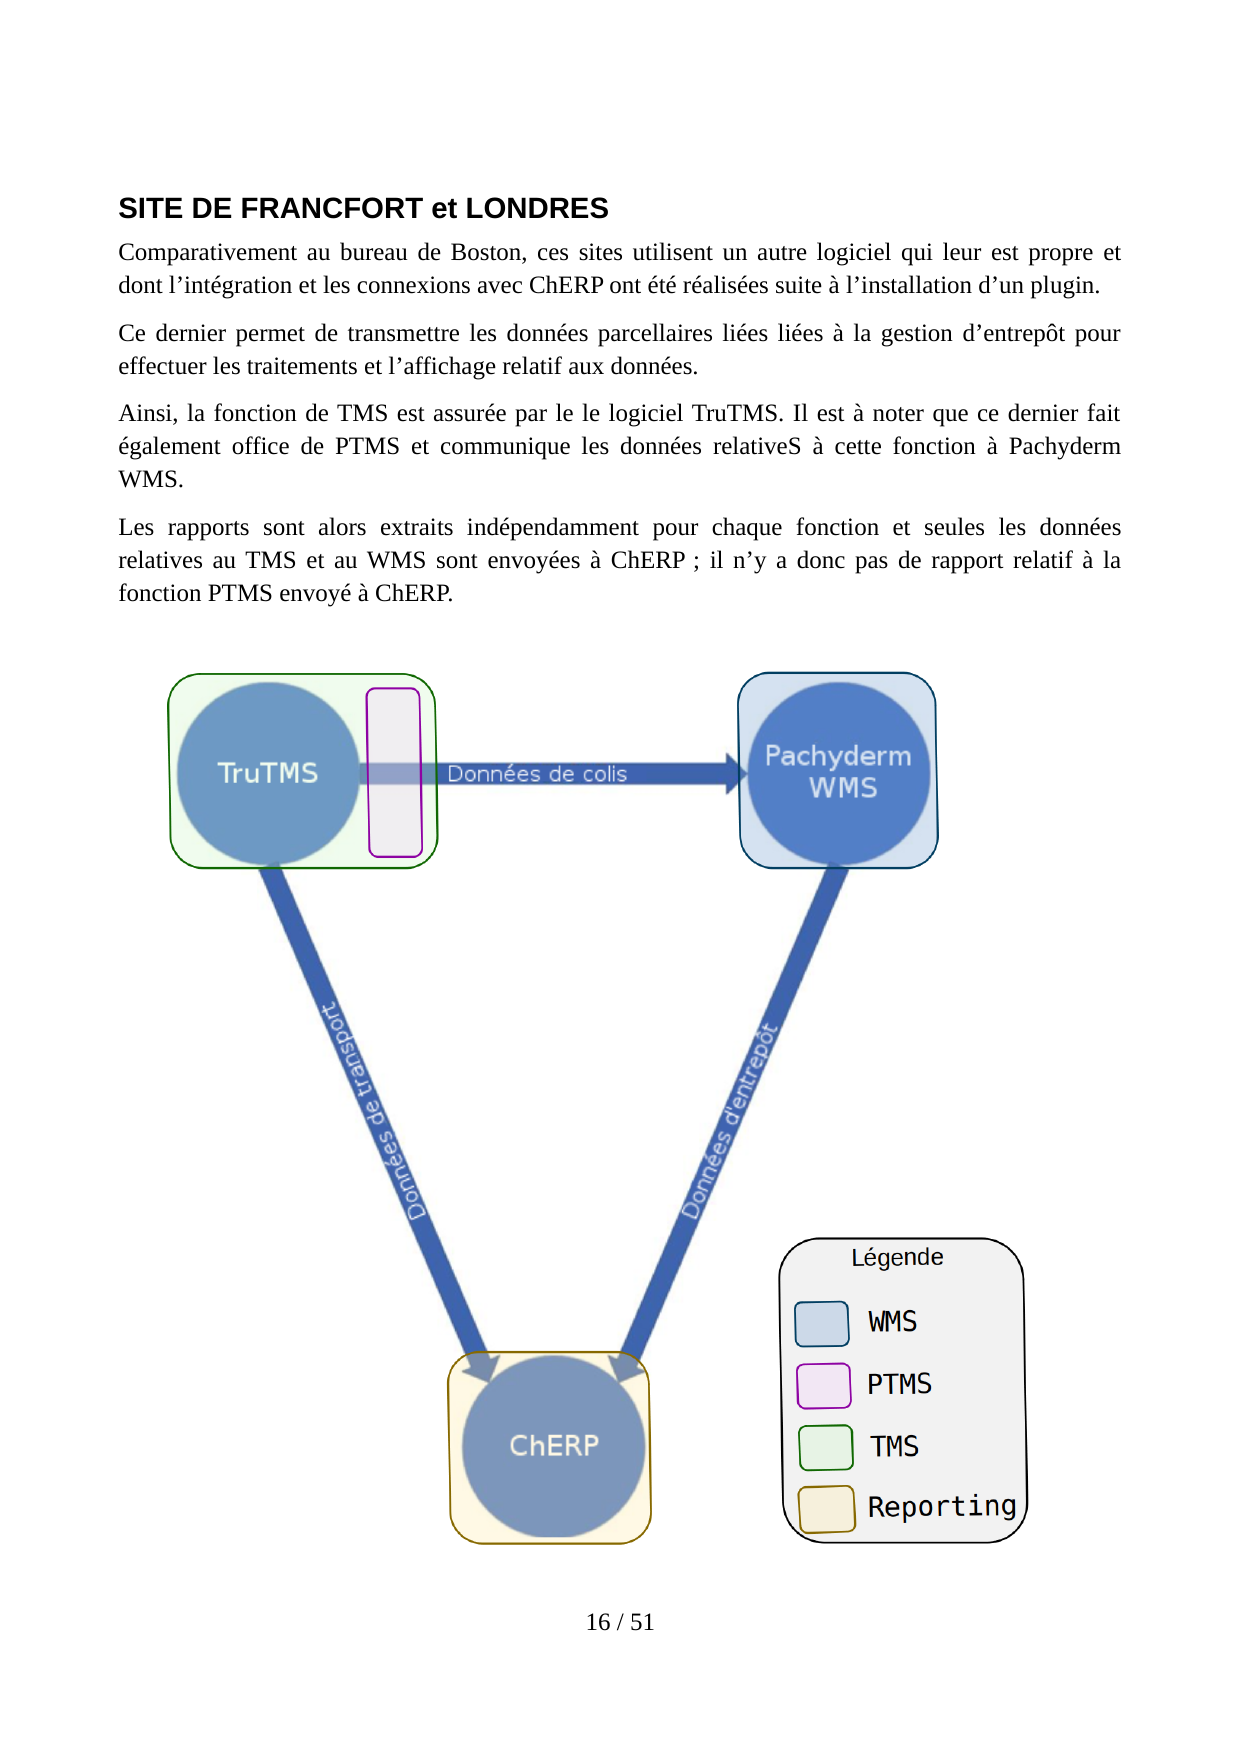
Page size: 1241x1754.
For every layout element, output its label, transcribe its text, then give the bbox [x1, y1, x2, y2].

text Ce dernier permet de transmettre les données parcellaires liées liées à la gestion d’entrepôt pour effectuer les traitements et l’affichage relatif aux données. [118, 318, 1122, 379]
subtitle SITE DE FRANCFORT et LONDRES [118, 191, 1122, 225]
text Comparativement au bureau de Boston, ces sites utilisent un autre logiciel qui leur est propre et dont l’intégration et les connexions avec ChERP ont été réalisées suite à l’installation d’un plugin. [118, 237, 1122, 299]
picture [161, 669, 1034, 1548]
text Les rapports sont alors extraits indépendamment pour chaque fonction et seules les données relatives au TMS et au WMS sont envoyées à ChERP ; il n’y a donc pas de rapport relatif à la fonction PTMS envoyé à ChERP. [118, 512, 1122, 607]
text Ainsi, la fonction de TMS est assurée par le le logiciel TruTMS. Il est à noter que ce dernier fait également office de PTMS et communique les données relativeS à cette fonction à Pachyderm WMS. [118, 398, 1122, 493]
